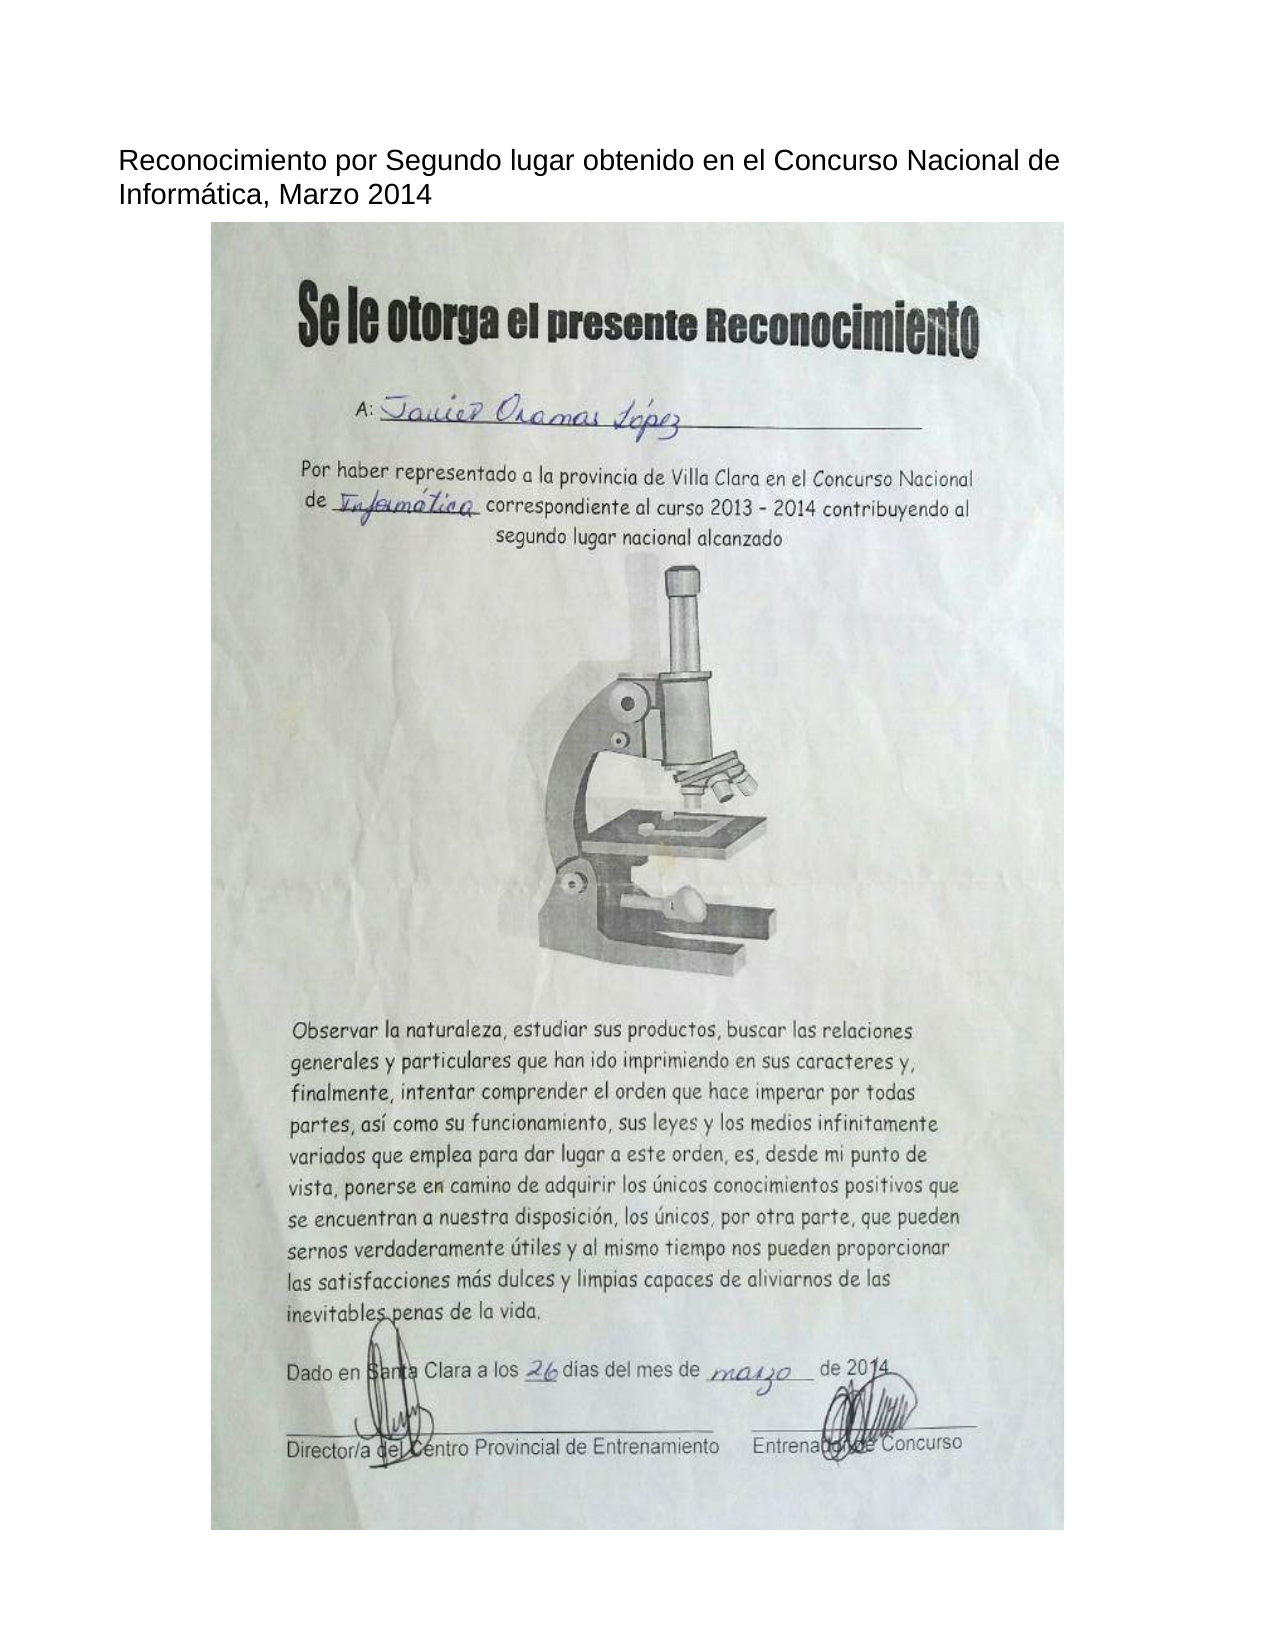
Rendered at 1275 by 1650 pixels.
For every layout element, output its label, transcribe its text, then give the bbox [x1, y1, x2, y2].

picture [210, 222, 1065, 1530]
subtitle Reconocimiento por Segundo lugar obtenido en el Concurso Nacional de Informática, Marzo 2014 [118, 143, 1157, 210]
